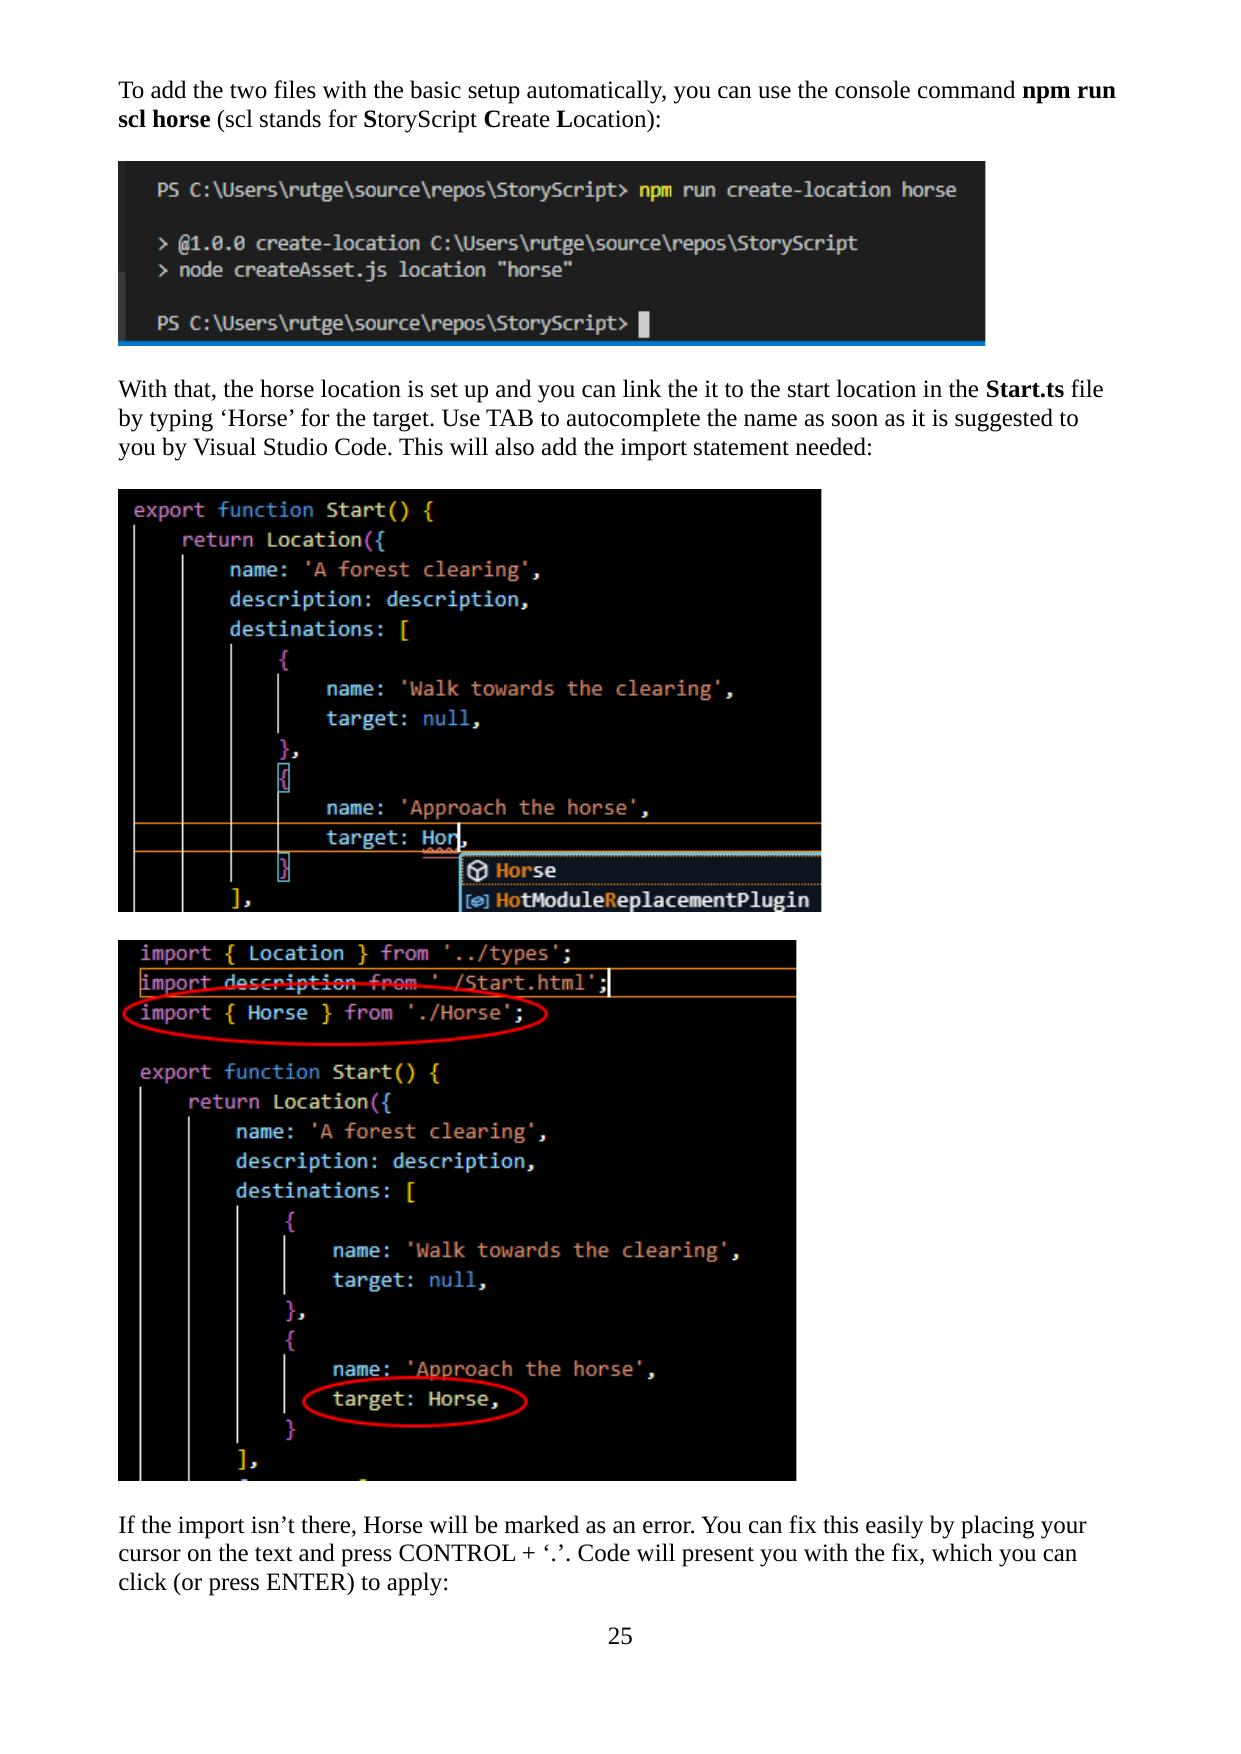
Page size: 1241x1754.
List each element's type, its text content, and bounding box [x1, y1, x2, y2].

text To add the two files with the basic setup automatically, you can use the console command npm run scl horse (scl stands for StoryScript Create Location): [118, 75, 1122, 132]
text If the import isn’t there, Horse will be marked as an error. You can fix this easily by placing your cursor on the text and press CONTROL + ‘.’. Code will present you with the fix, which you can click (or press ENTER) to apply: [118, 1510, 1122, 1596]
text With that, the horse location is set up and you can link the it to the start location in the Start.ts file by typing ‘Horse’ for the target. Use TAB to autocomplete the name as soon as it is suggested to you by Visual Studio Code. This will also add the import statement needed: [118, 374, 1122, 461]
